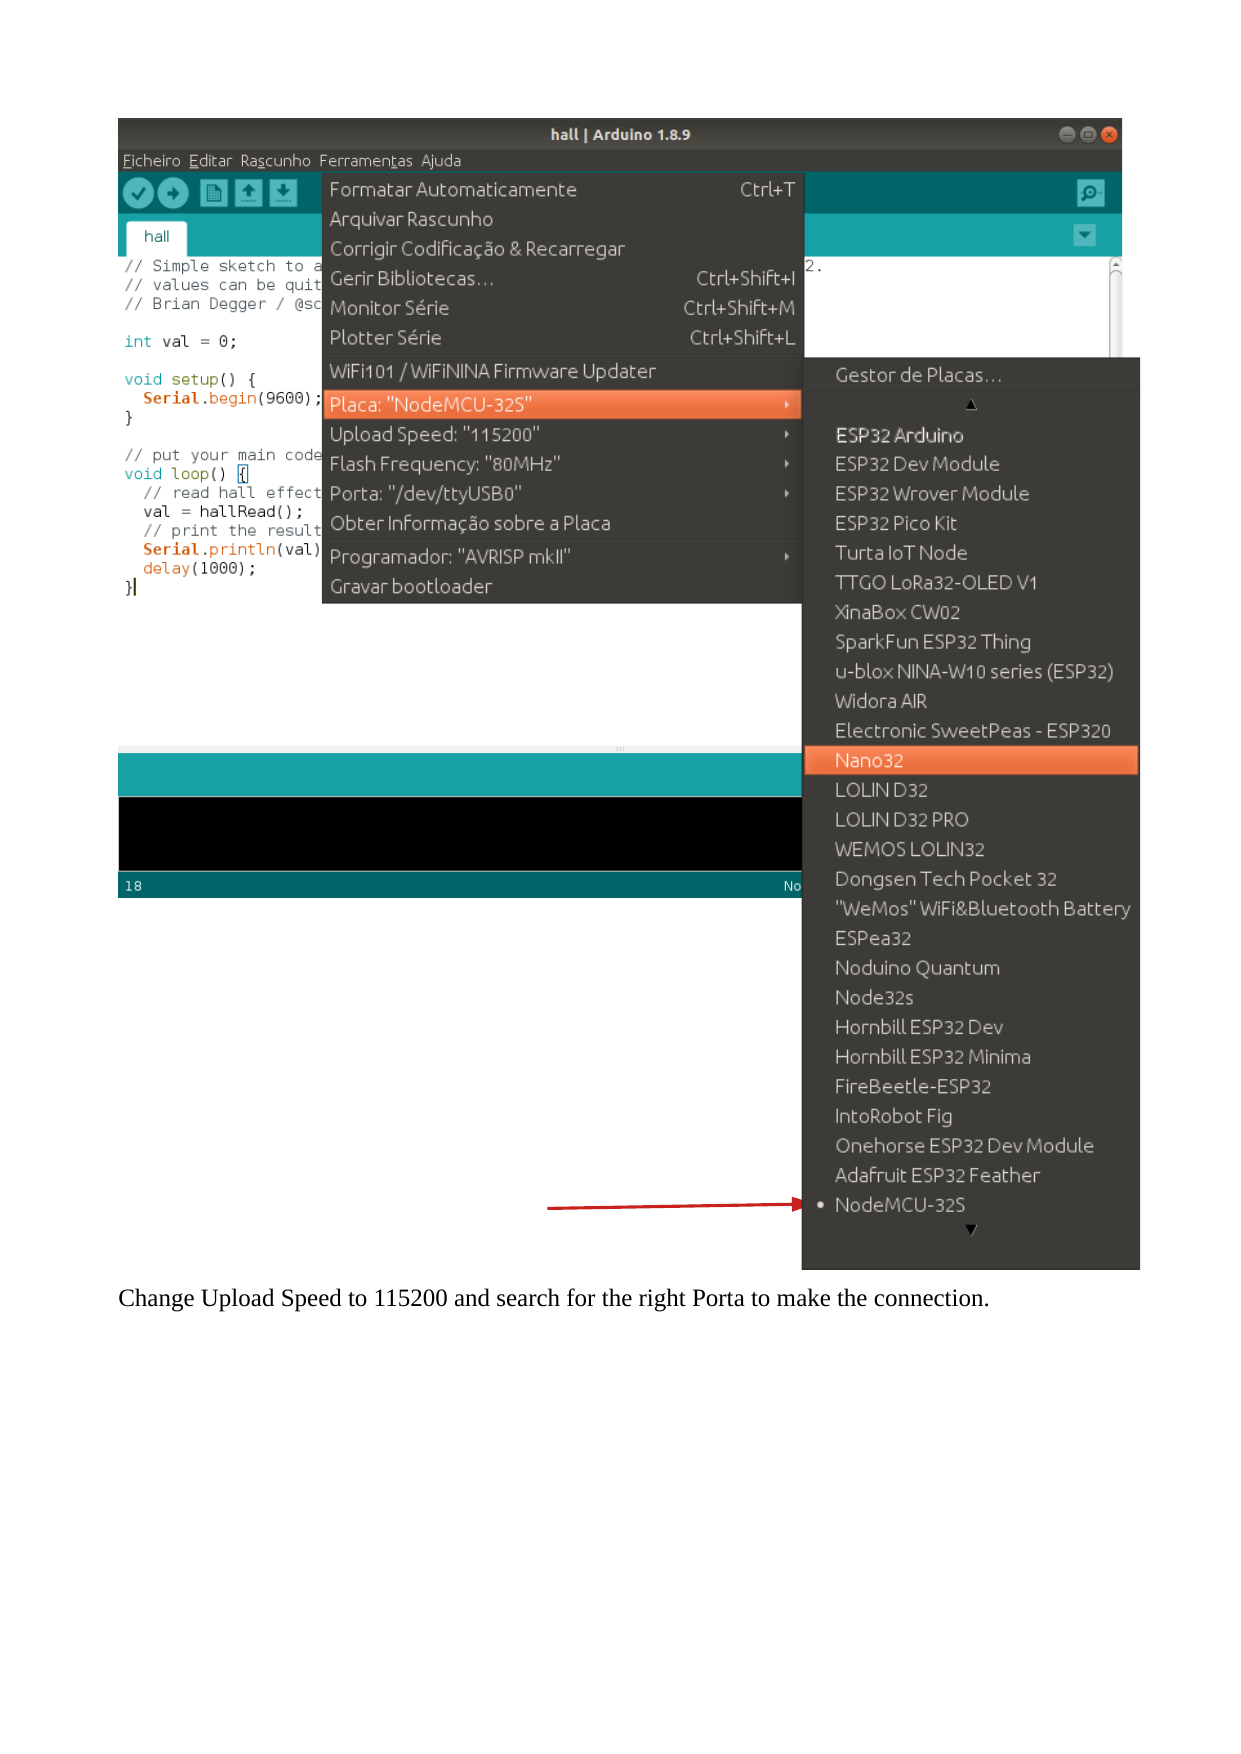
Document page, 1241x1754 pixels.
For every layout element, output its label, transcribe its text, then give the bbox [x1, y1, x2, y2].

picture [118, 118, 1141, 1270]
text Change Upload Speed to 115200 and search for the right Porta to make the connection. [118, 1283, 1122, 1311]
